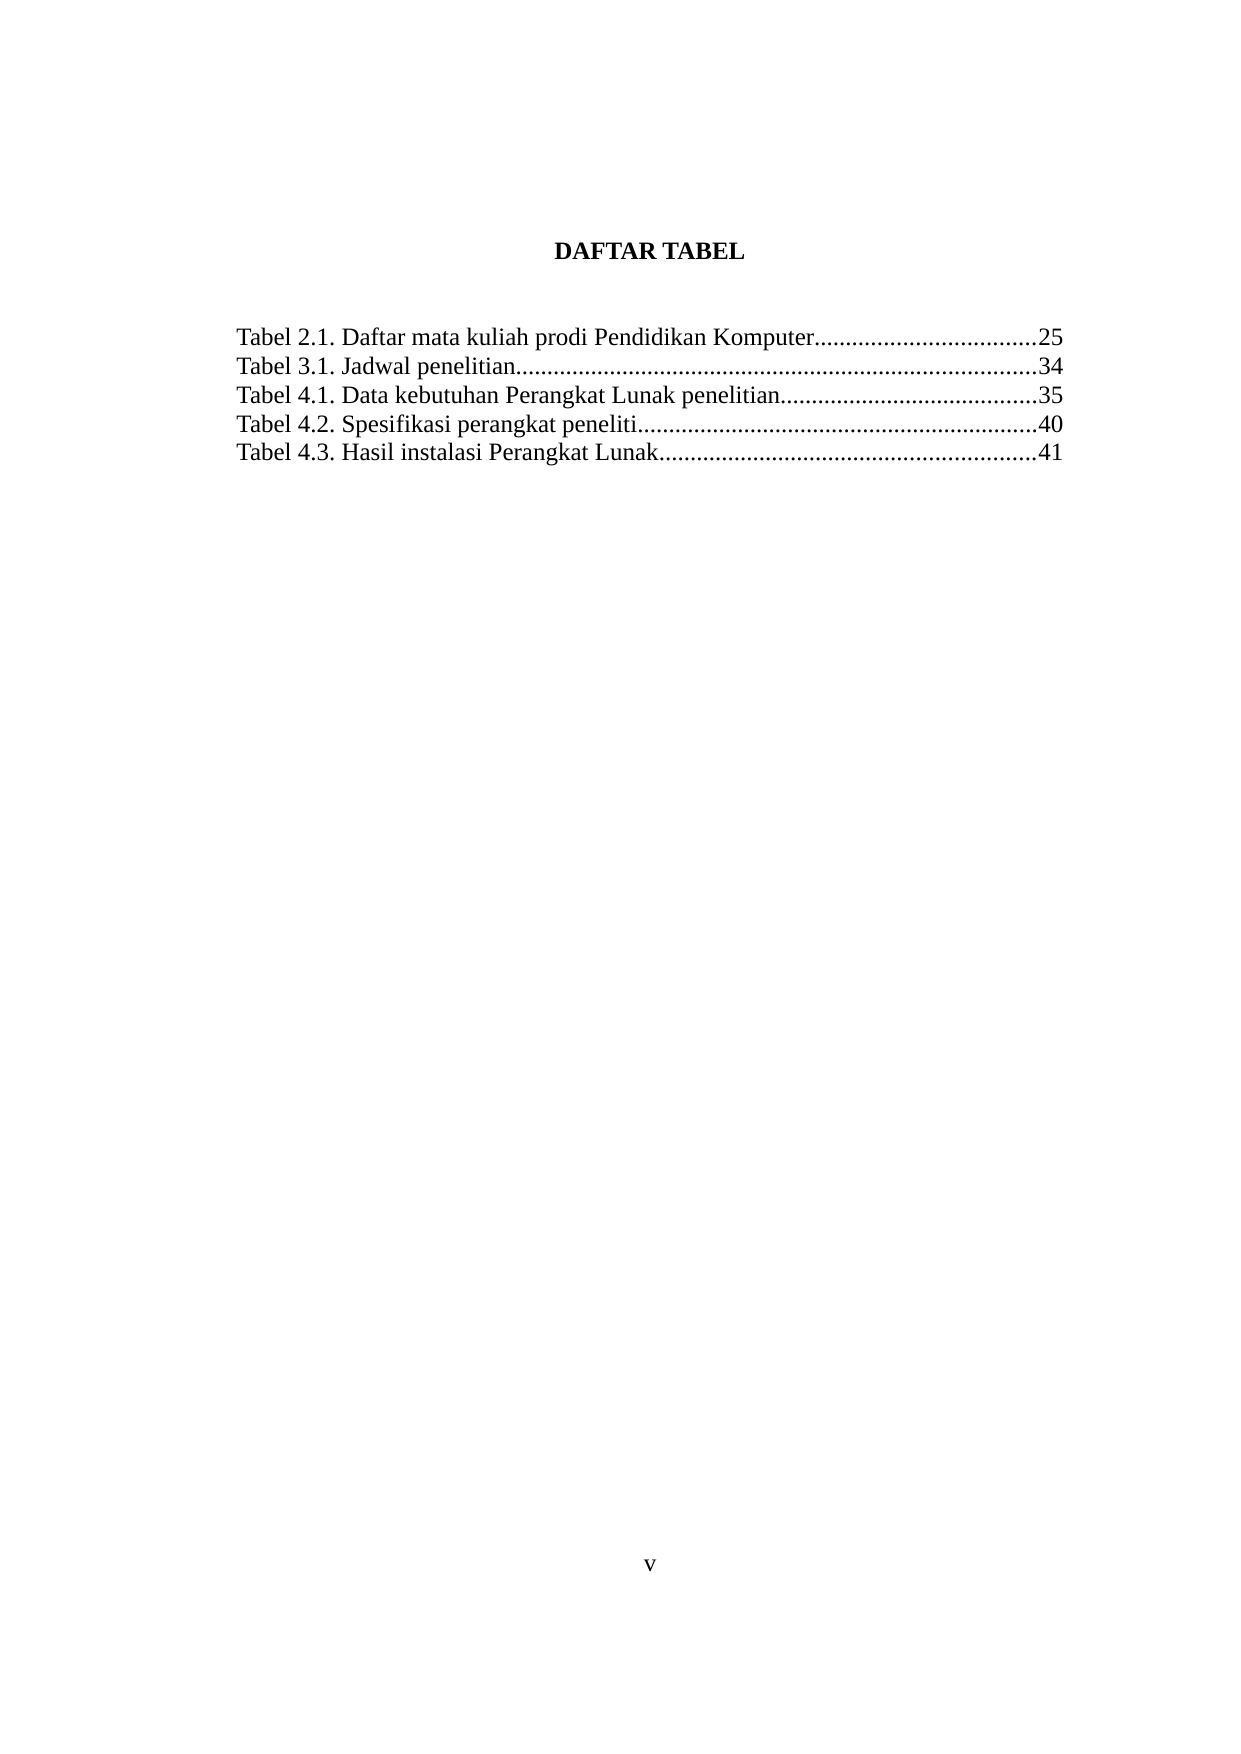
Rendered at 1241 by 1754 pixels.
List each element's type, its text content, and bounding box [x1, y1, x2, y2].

text Tabel 4.1. Data kebutuhan Perangkat Lunak penelitian 35 [236, 380, 1063, 409]
subtitle DAFTAR TABEL [236, 236, 1063, 265]
text Tabel 4.2. Spesifikasi perangkat peneliti 40 [236, 409, 1063, 437]
text Tabel 4.3. Hasil instalasi Perangkat Lunak 41 [236, 437, 1063, 466]
text Tabel 3.1. Jadwal penelitian 34 [236, 351, 1063, 380]
text Tabel 2.1. Daftar mata kuliah prodi Pendidikan Komputer 25 [236, 322, 1063, 351]
